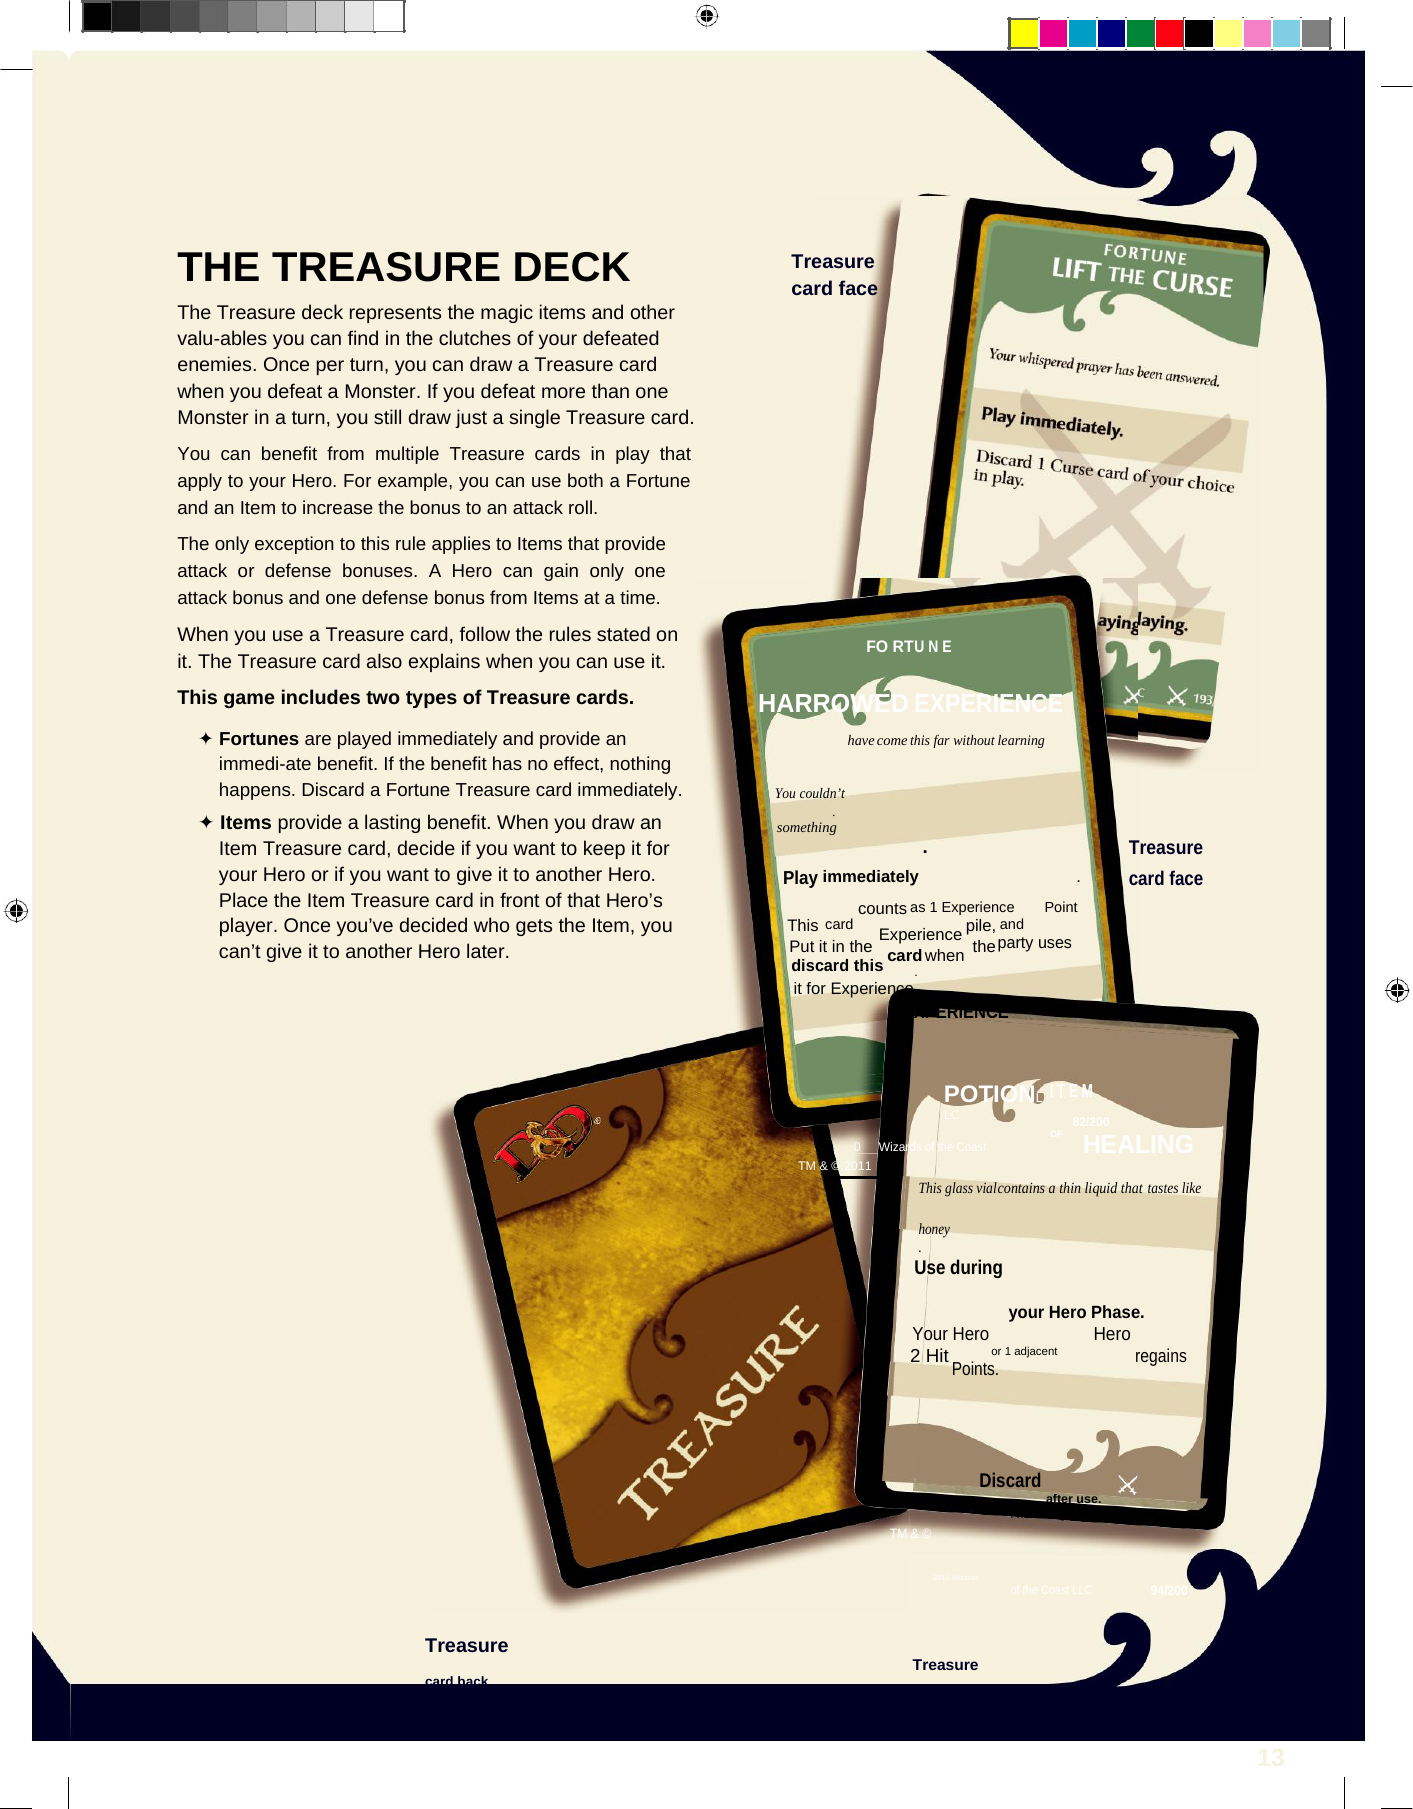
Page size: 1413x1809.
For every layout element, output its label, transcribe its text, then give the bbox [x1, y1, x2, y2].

picture [0, 0, 1367, 1743]
text 13 [89, 1743, 1285, 1772]
picture [1384, 977, 1410, 1003]
